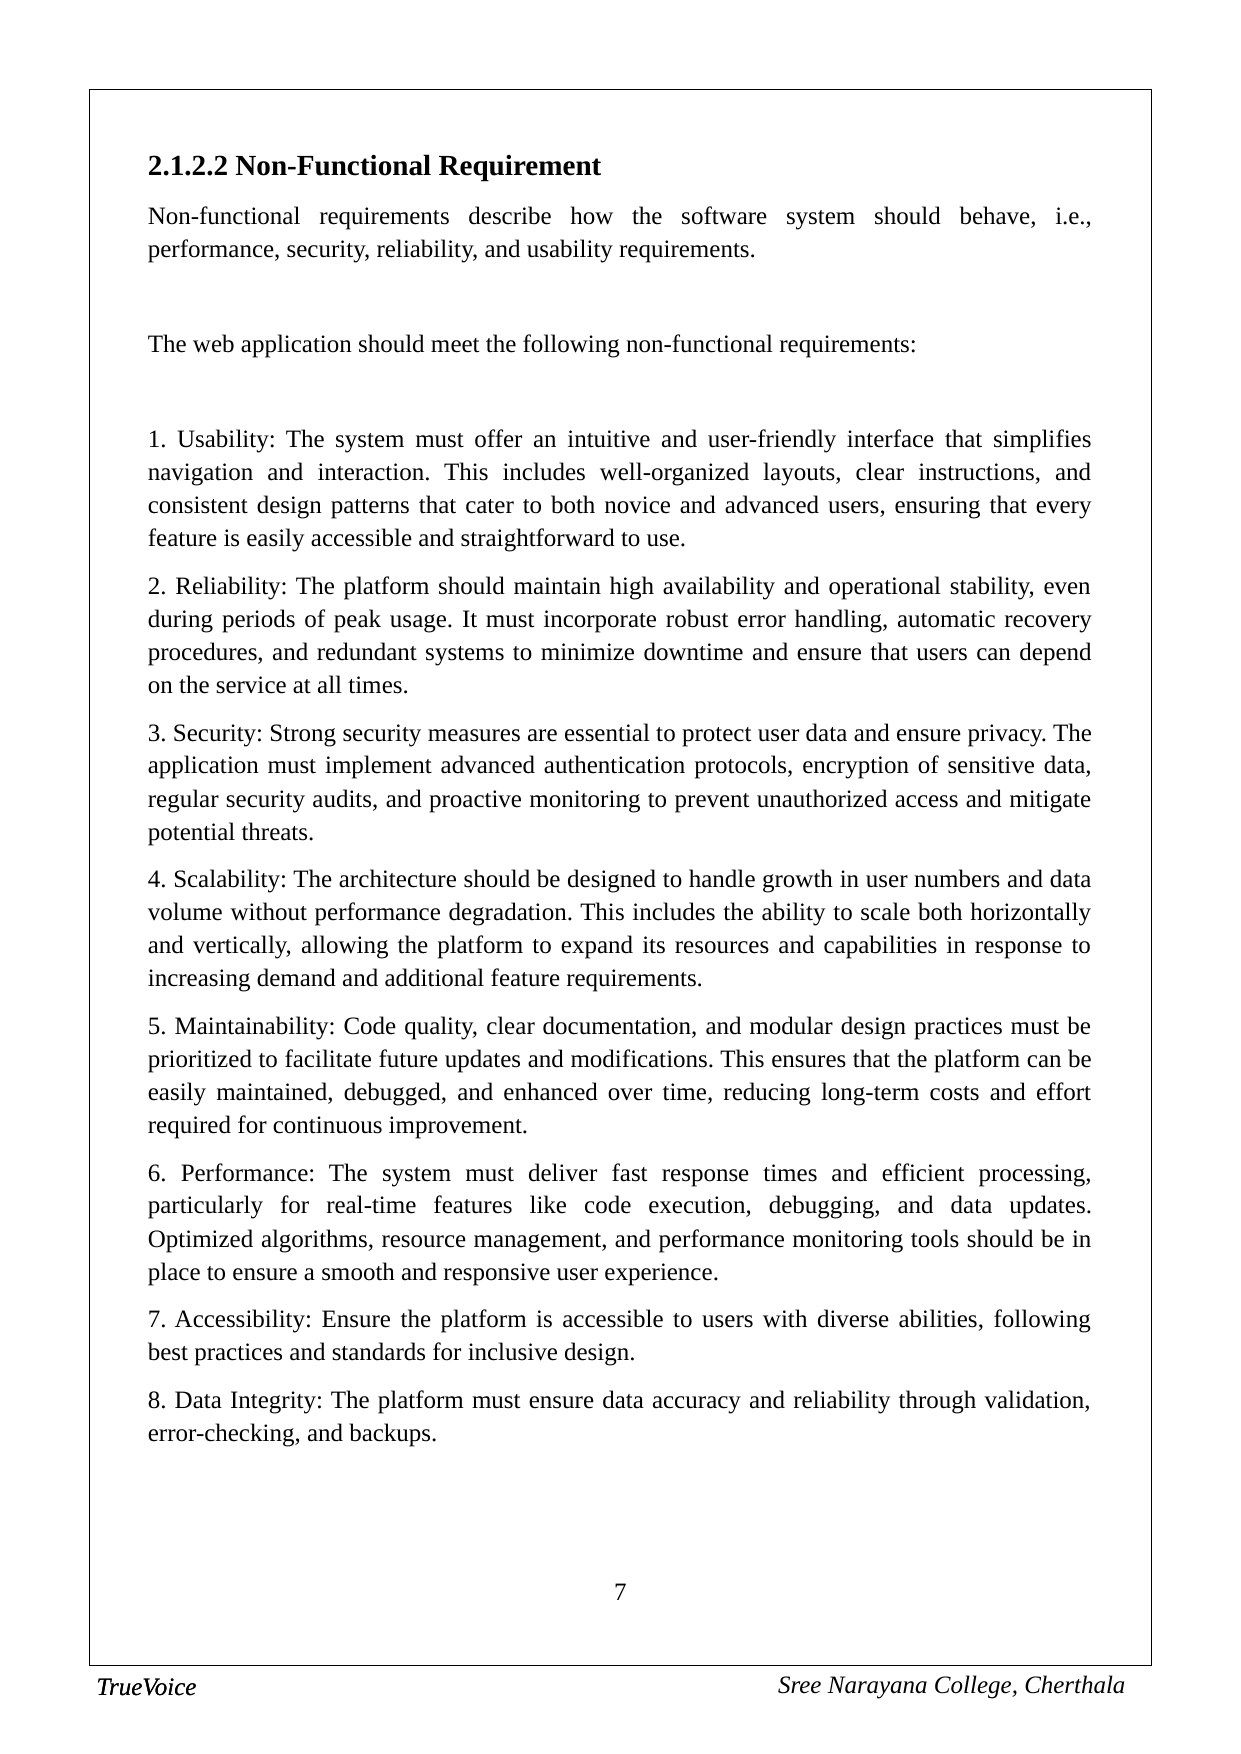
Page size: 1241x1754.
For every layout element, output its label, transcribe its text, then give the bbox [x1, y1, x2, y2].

text 2. Reliability: The platform should maintain high availability and operational stability, even during periods of peak usage. It must incorporate robust error handling, automatic recovery procedures, and redundant systems to minimize downtime and ensure that users can depend on the service at all times. [148, 571, 1092, 699]
text 2.1.2.2 Non-Functional Requirement [148, 148, 1092, 181]
text 1. Usability: The system must offer an intuitive and user-friendly interface that simplifies navigation and interaction. This includes well-organized layouts, clear instructions, and consistent design patterns that cater to both novice and advanced users, ensuring that every feature is easily accessible and straightforward to use. [148, 424, 1092, 552]
text The web application should meet the following non-functional requirements: [148, 329, 1092, 358]
text 4. Scalability: The architecture should be designed to handle growth in user numbers and data volume without performance degradation. This includes the ability to scale both horizontally and vertically, allowing the platform to expand its resources and capabilities in response to increasing demand and additional feature requirements. [148, 864, 1092, 992]
text 7. Accessibility: Ensure the platform is accessible to users with diverse abilities, following best practices and standards for inclusive design. [148, 1304, 1092, 1366]
text Non-functional requirements describe how the software system should behave, i.e., performance, security, reliability, and usability requirements. [148, 201, 1092, 263]
text 5. Maintainability: Code quality, clear documentation, and modular design practices must be prioritized to facilitate future updates and modifications. This ensures that the platform can be easily maintained, debugged, and enhanced over time, reducing long-term costs and effort required for continuous improvement. [148, 1011, 1092, 1139]
text 8. Data Integrity: The platform must ensure data accuracy and reliability through validation, error-checking, and backups. [148, 1385, 1092, 1447]
text 6. Performance: The system must deliver fast response times and efficient processing, particularly for real-time features like code execution, debugging, and data updates. Optimized algorithms, resource management, and performance monitoring tools should be in place to ensure a smooth and responsive user experience. [148, 1158, 1092, 1285]
text 3. Security: Strong security measures are essential to protect user data and ensure privacy. The application must implement advanced authentication protocols, encryption of sensitive data, regular security audits, and proactive monitoring to prevent unauthorized access and mitigate potential threats. [148, 718, 1092, 845]
